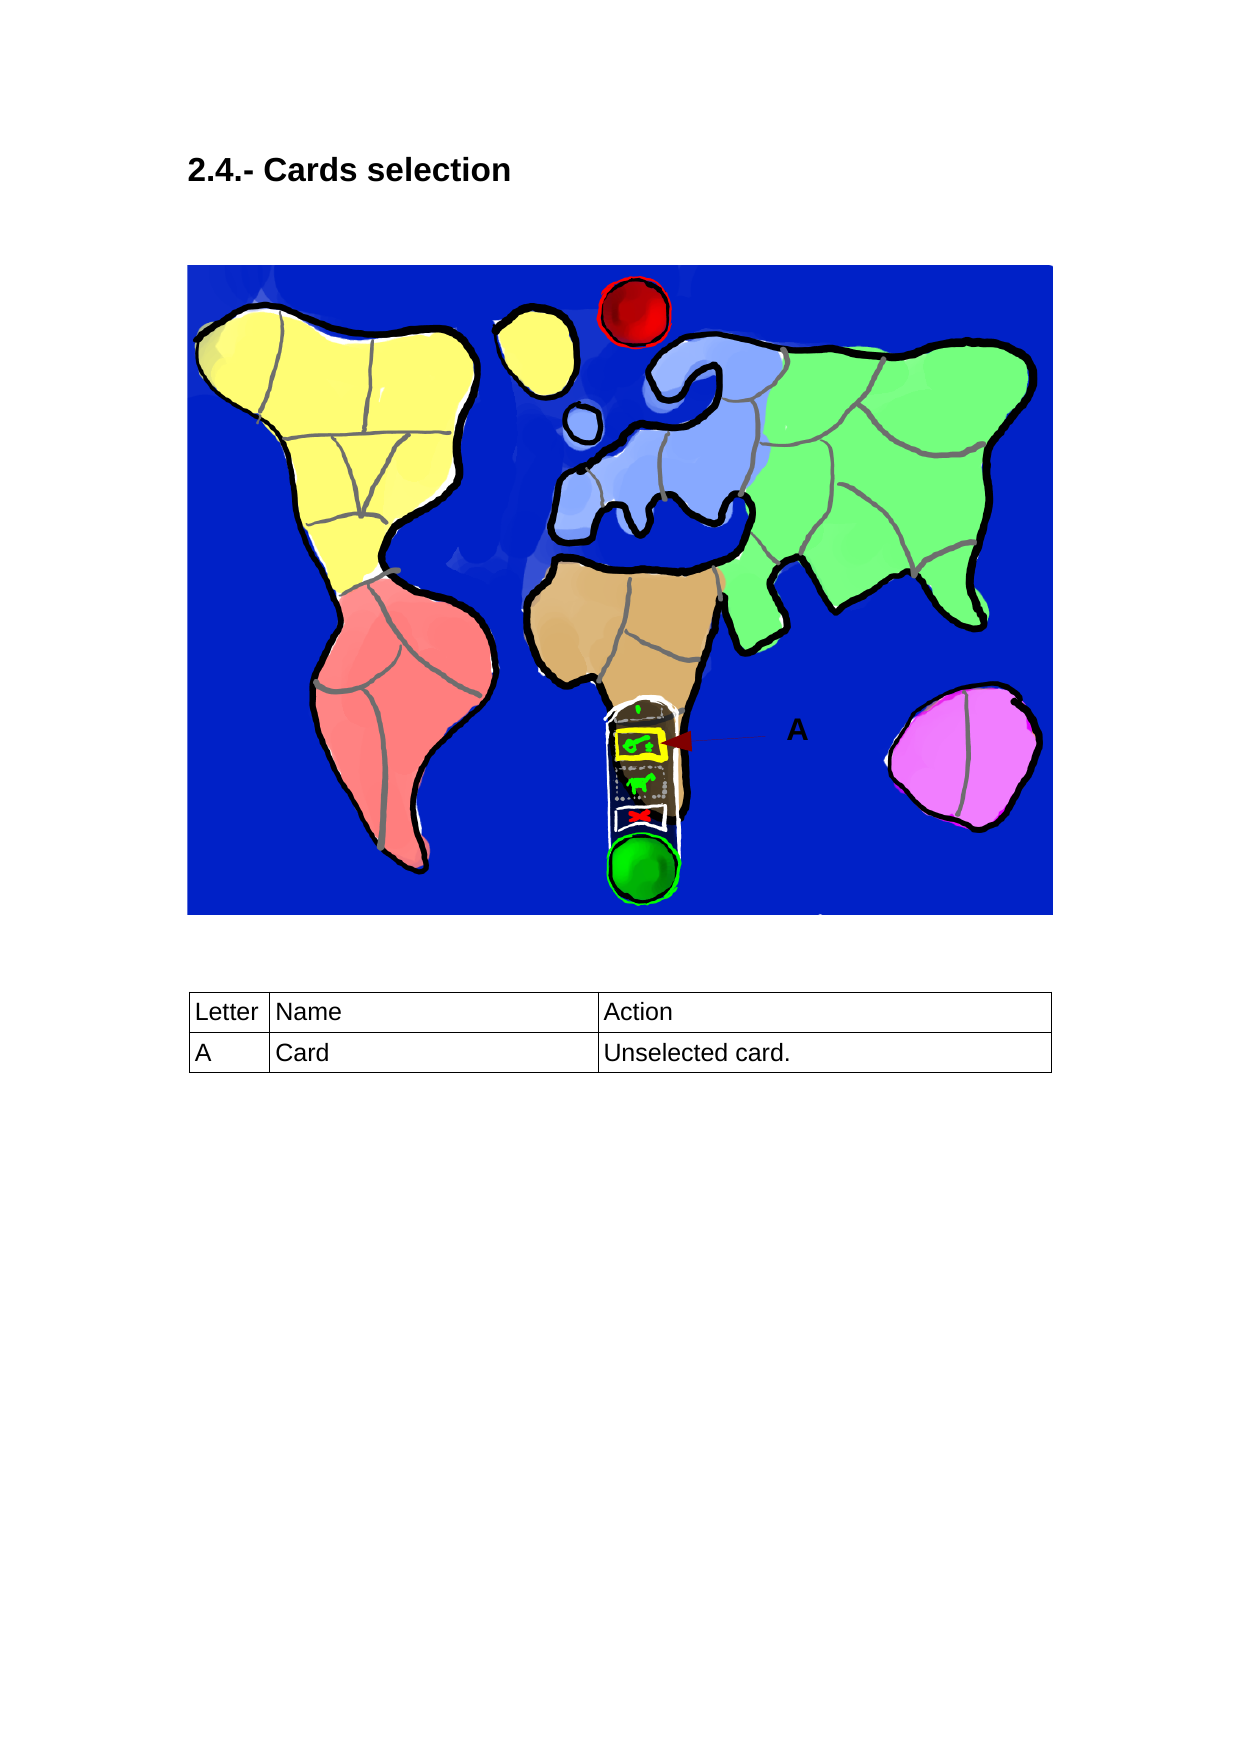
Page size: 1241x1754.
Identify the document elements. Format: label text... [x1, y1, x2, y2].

table_header Name [270, 993, 598, 1032]
picture [187, 265, 1053, 915]
table_header Action [599, 993, 1051, 1032]
table_cell Card [270, 1033, 598, 1072]
text 2.4.- Cards selection [187, 150, 1053, 188]
table_header Letter [190, 993, 269, 1032]
table_cell A [190, 1033, 269, 1072]
table_cell Unselected card. [599, 1033, 1051, 1072]
